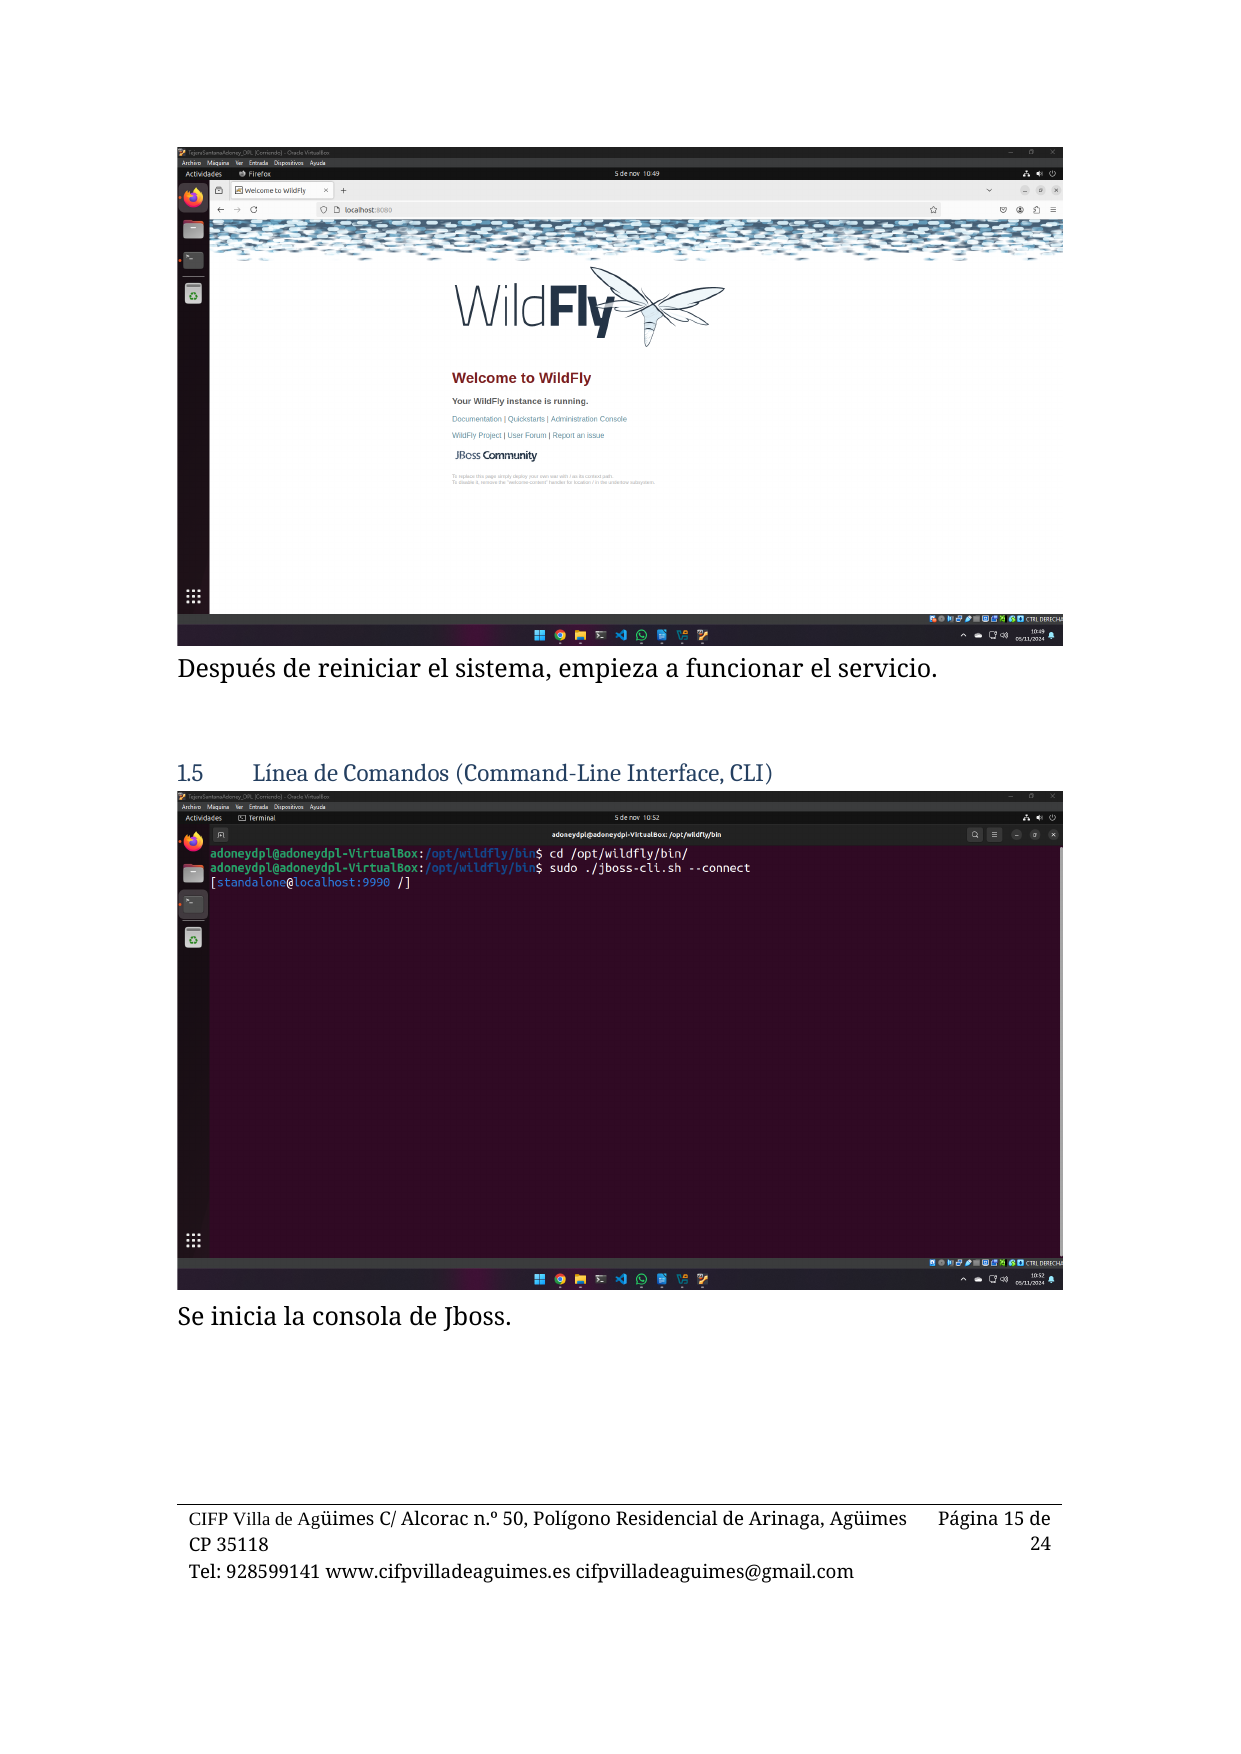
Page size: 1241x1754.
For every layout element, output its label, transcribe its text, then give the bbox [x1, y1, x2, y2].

picture [177, 791, 1063, 1290]
text Después de reiniciar el sistema, empieza a funcionar el servicio. [177, 646, 1063, 685]
subtitle Línea de Comandos (Command-Line Interface, CLI) [177, 758, 1063, 787]
text Se inicia la consola de Jboss. [177, 1290, 1063, 1333]
picture [177, 147, 1063, 646]
